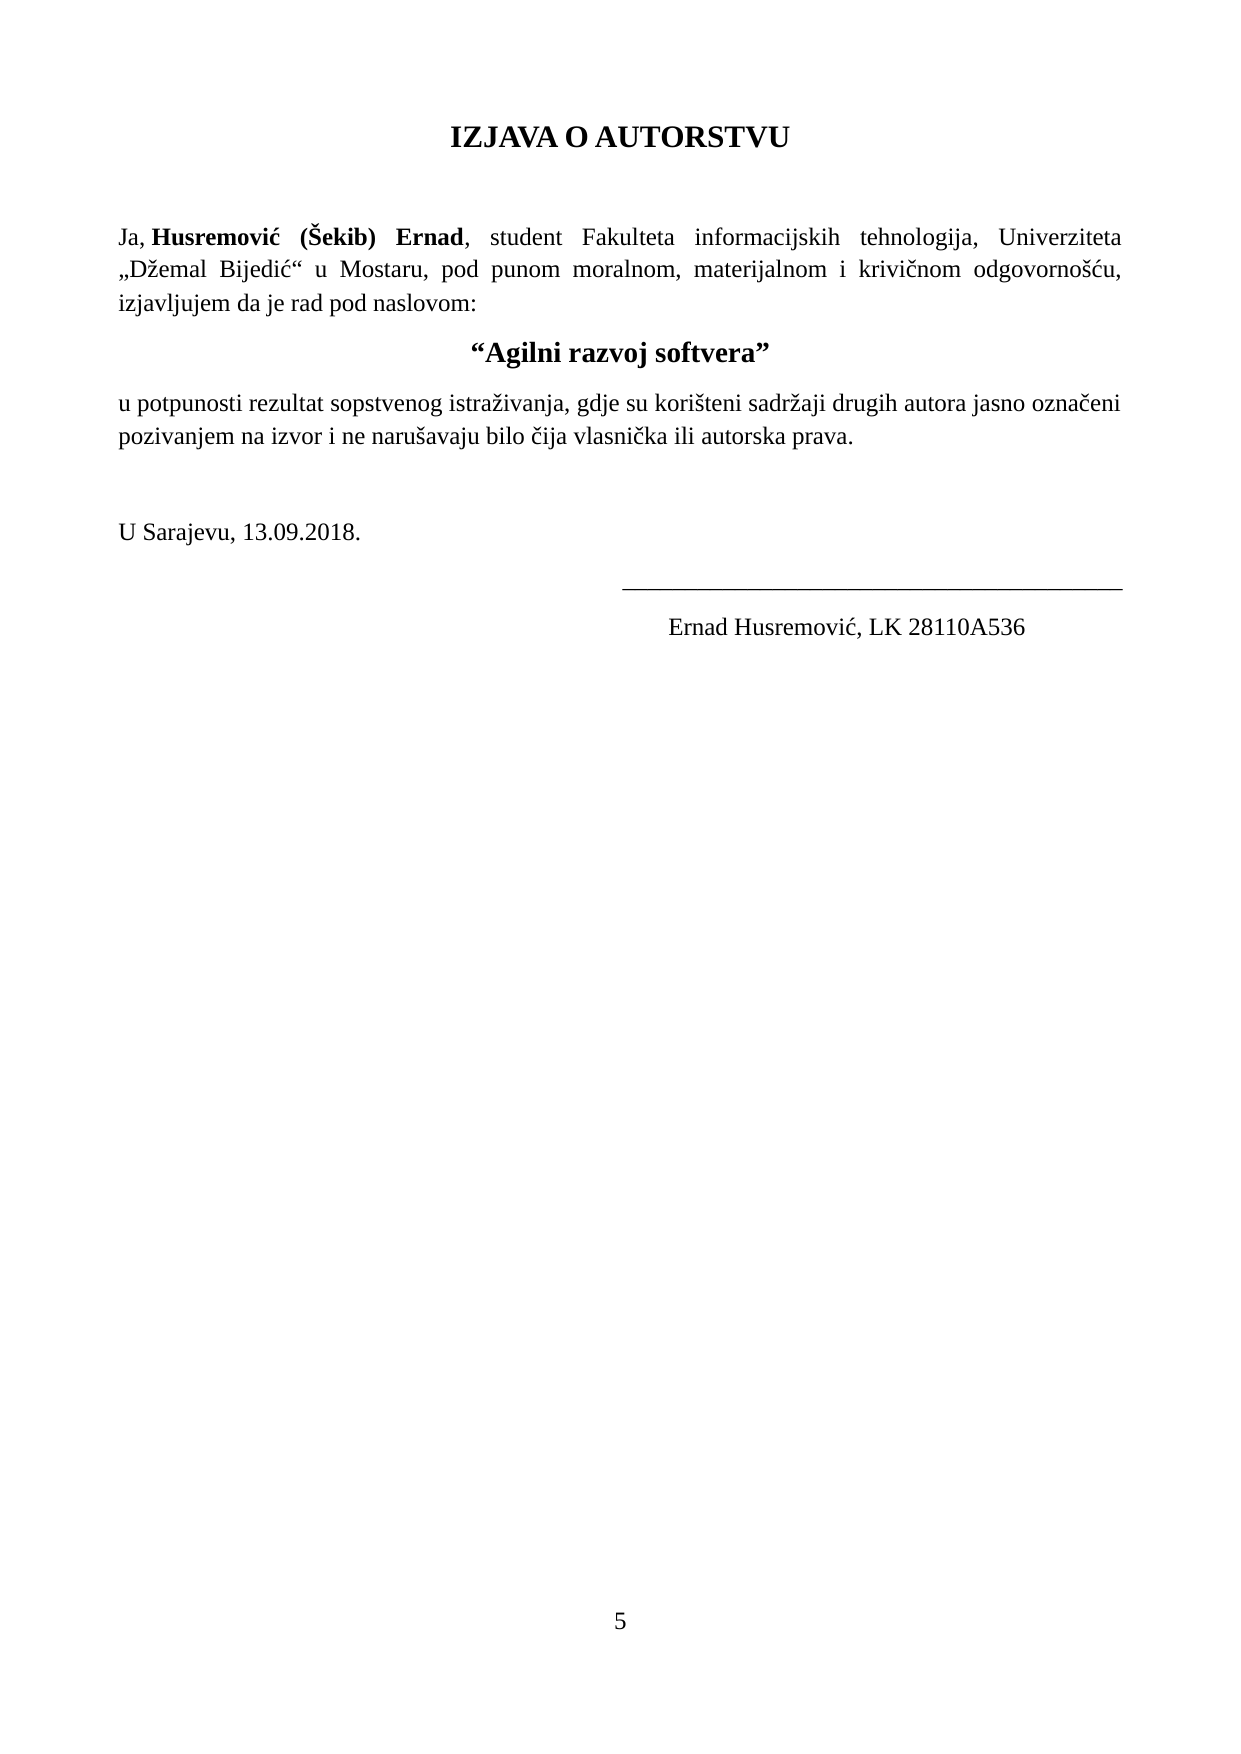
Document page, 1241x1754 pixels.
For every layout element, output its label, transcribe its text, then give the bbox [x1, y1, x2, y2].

text “Agilni razvoj softvera” [118, 335, 1122, 369]
text u potpunosti rezultat sopstvenog istraživanja, gdje su korišteni sadržaji drugih autora jasno označeni pozivanjem na izvor i ne narušavaju bilo čija vlasnička ili autorska prava. [118, 388, 1122, 450]
text IZJAVA O AUTORSTVU [118, 118, 1122, 154]
text Ernad Husremović, LK 28110A536 [118, 612, 1122, 641]
text ________________________________________ [118, 564, 1122, 593]
text Ja, Husremović (Šekib) Ernad, student Fakulteta informacijskih tehnologija, Univerziteta „Džemal Bijedić“ u Mostaru, pod punom moralnom, materijalnom i krivičnom odgovornošću, izjavljujem da je rad pod naslovom: [118, 222, 1122, 316]
text U Sarajevu, 13.09.2018. [118, 517, 1122, 545]
